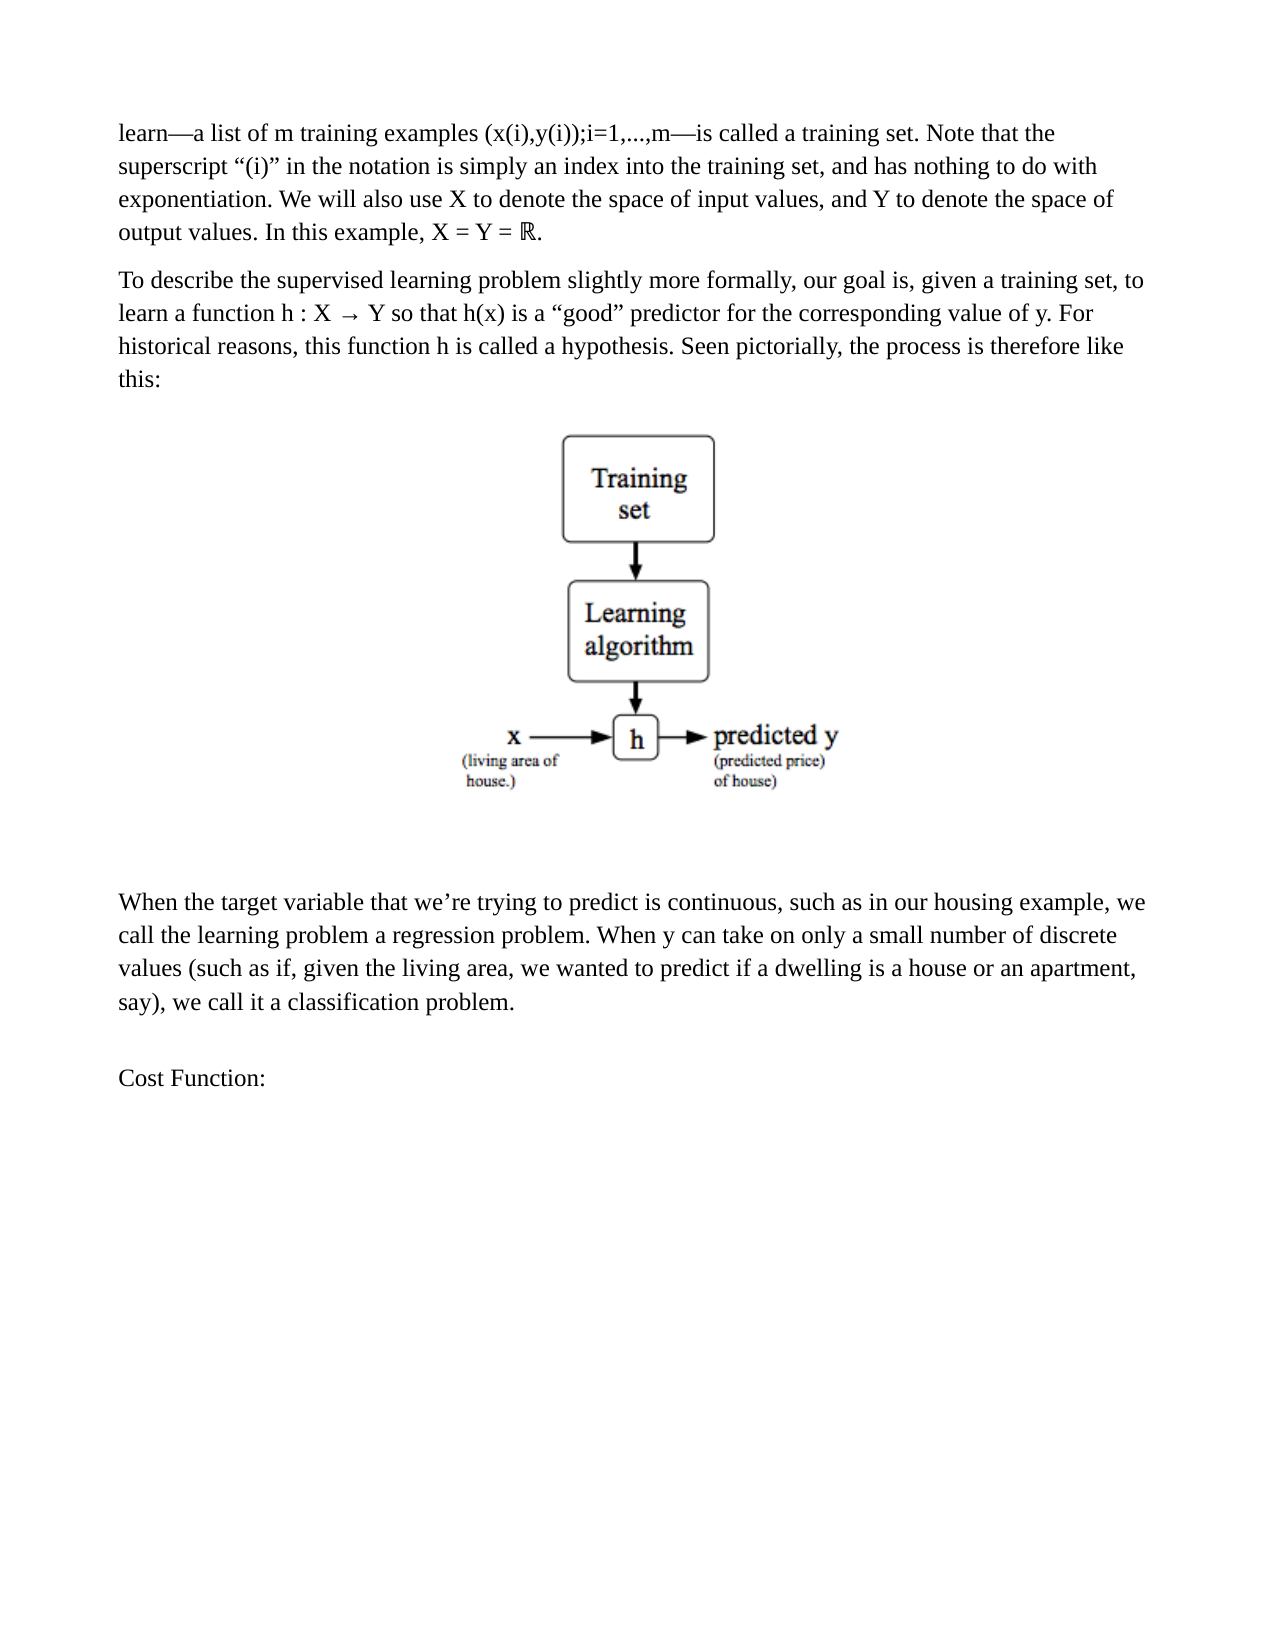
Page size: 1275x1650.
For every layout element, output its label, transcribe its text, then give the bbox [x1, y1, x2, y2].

text When the target variable that we’re trying to predict is continuous, such as in our housing example, we call the learning problem a regression problem. When y can take on only a small number of discrete values (such as if, given the living area, we wanted to predict if a dwelling is a house or an apartment, say), we call it a classification problem. [118, 887, 1157, 1015]
text To describe the supervised learning problem slightly more formally, our goal is, given a training set, to learn a function h : X → Y so that h(x) is a “good” predictor for the corresponding value of y. For historical reasons, this function h is called a hypothesis. Seen pictorially, the process is therefore like this: [118, 265, 1157, 393]
text Cost Function: [118, 1063, 1157, 1092]
picture [328, 411, 947, 818]
text learn—a list of m training examples (x(i),y(i));i=1,...,m—is called a training set. Note that the superscript “(i)” in the notation is simply an index into the training set, and has nothing to do with exponentiation. We will also use X to denote the space of input values, and Y to denote the space of output values. In this example, X = Y = ℝ. [118, 118, 1157, 246]
